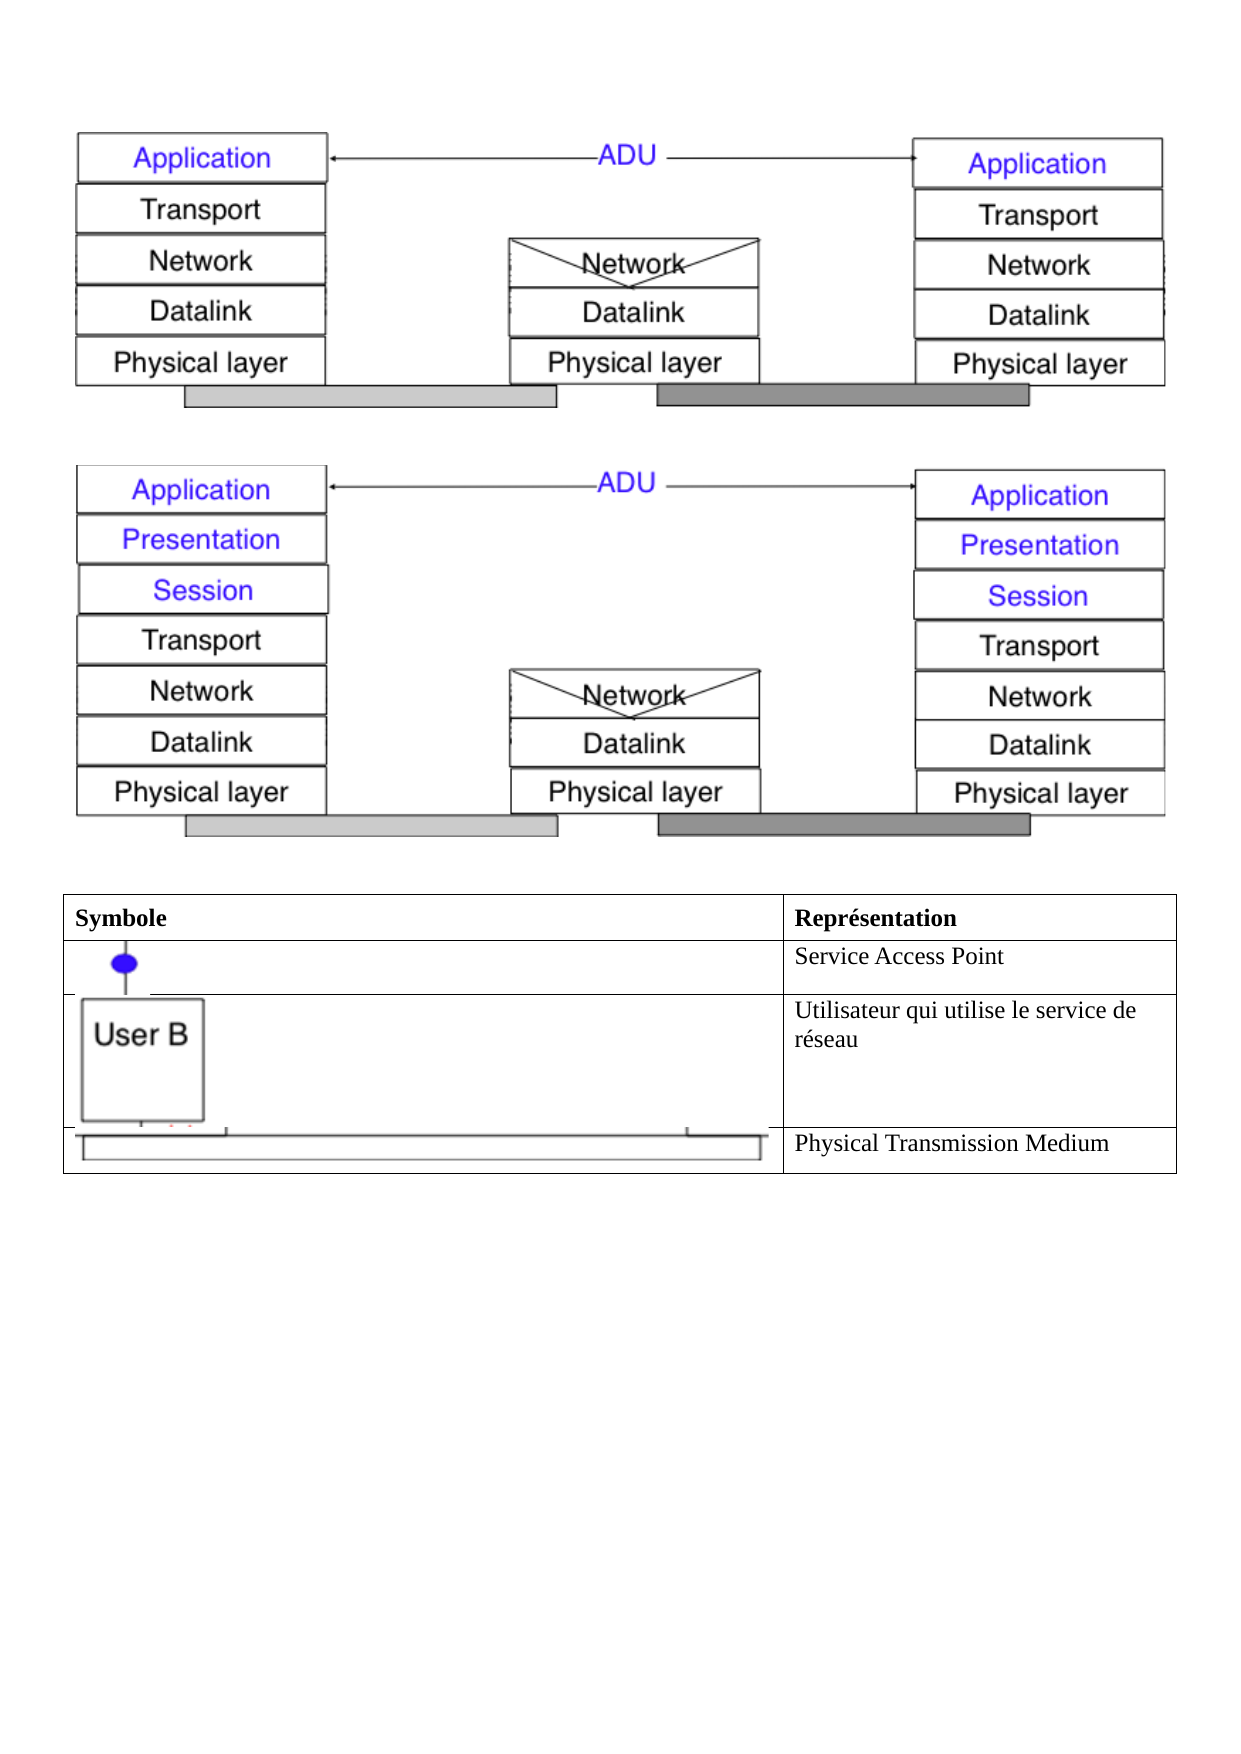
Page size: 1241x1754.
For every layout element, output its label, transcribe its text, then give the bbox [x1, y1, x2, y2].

table_cell Service Access Point [784, 941, 1176, 994]
picture [75, 465, 1166, 837]
picture [75, 132, 1166, 408]
table_cell [210, 995, 783, 1127]
table_cell [64, 941, 75, 994]
table_cell [64, 995, 75, 1127]
table_header Représentation [784, 895, 1176, 940]
table_cell [64, 1128, 783, 1172]
table_cell Physical Transmission Medium [784, 1128, 1176, 1172]
table_cell [150, 941, 783, 994]
table_header Symbole [64, 895, 783, 940]
picture [75, 941, 769, 1164]
table_cell Utilisateur qui utilise le service de réseau [784, 995, 1176, 1127]
